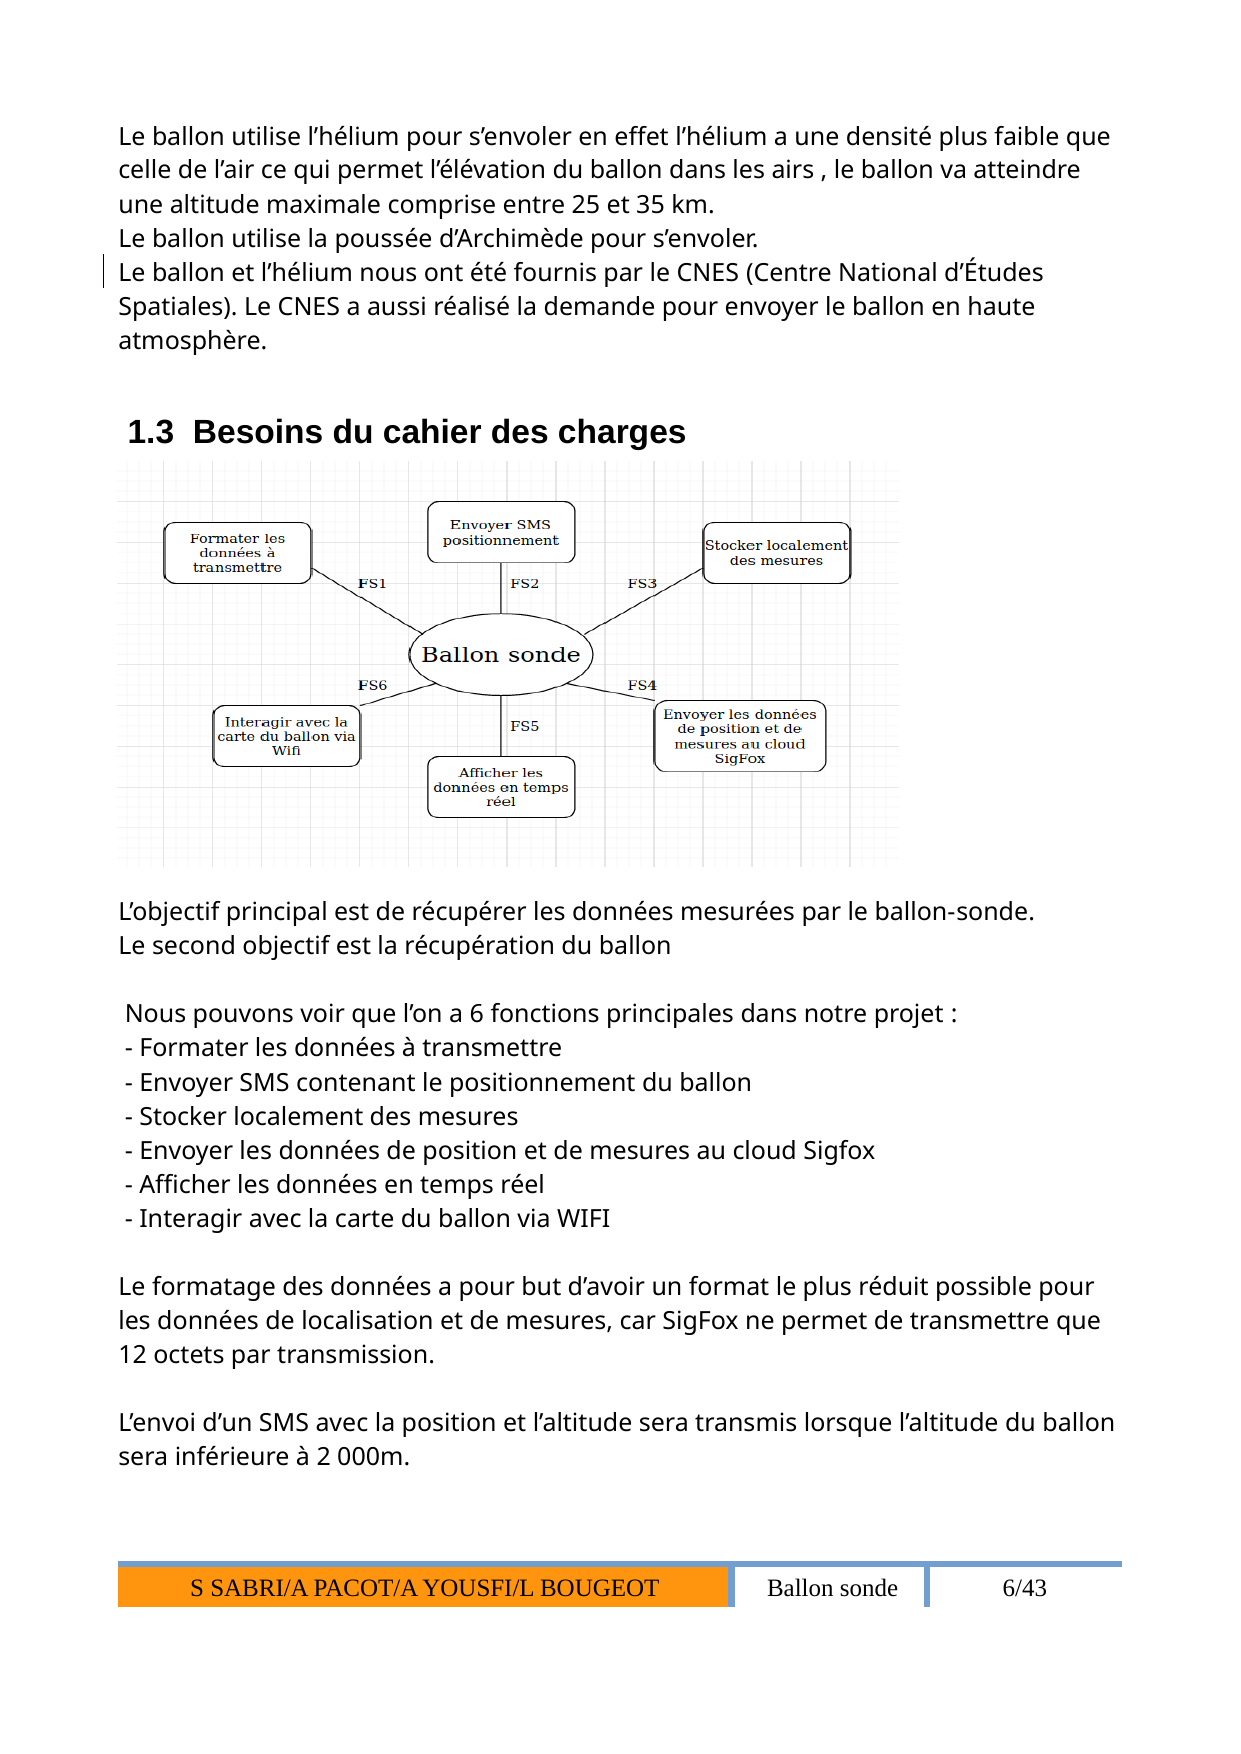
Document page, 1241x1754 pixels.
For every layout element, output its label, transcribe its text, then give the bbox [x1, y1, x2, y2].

text - Envoyer les données de position et de mesures au cloud Sigfox [118, 1132, 1122, 1166]
text Nous pouvons voir que l’on a 6 fonctions principales dans notre projet : [118, 996, 1122, 1030]
text L’envoi d’un SMS avec la position et l’altitude sera transmis lorsque l’altitude du ballon sera inférieure à 2 000m. [118, 1405, 1122, 1473]
text - Formater les données à transmettre [118, 1030, 1122, 1064]
subtitle Besoins du cahier des charges [118, 411, 1122, 450]
text - Stocker localement des mesures [118, 1098, 1122, 1132]
picture [117, 461, 899, 867]
text Le ballon et l’hélium nous ont été fournis par le CNES (Centre National d’Études Spatiales). Le CNES a aussi réalisé la demande pour envoyer le ballon en haute atmosphère. [118, 254, 1122, 357]
text - Interagir avec la carte du ballon via WIFI [118, 1200, 1122, 1234]
text Le ballon utilise l’hélium pour s’envoler en effet l’hélium a une densité plus faible que celle de l’air ce qui permet l’élévation du ballon dans les airs , le ballon va atteindre une altitude maximale comprise entre 25 et 35 km. [118, 118, 1122, 220]
text - Envoyer SMS contenant le positionnement du ballon [118, 1064, 1122, 1098]
text - Afficher les données en temps réel [118, 1166, 1122, 1200]
text Le second objectif est la récupération du ballon [118, 928, 1122, 962]
text Le formatage des données a pour but d’avoir un format le plus réduit possible pour les données de localisation et de mesures, car SigFox ne permet de transmettre que 12 octets par transmission. [118, 1268, 1122, 1371]
text L’objectif principal est de récupérer les données mesurées par le ballon-sonde. [118, 894, 1122, 928]
text Le ballon utilise la poussée d’Archimède pour s’envoler. [118, 220, 1122, 254]
